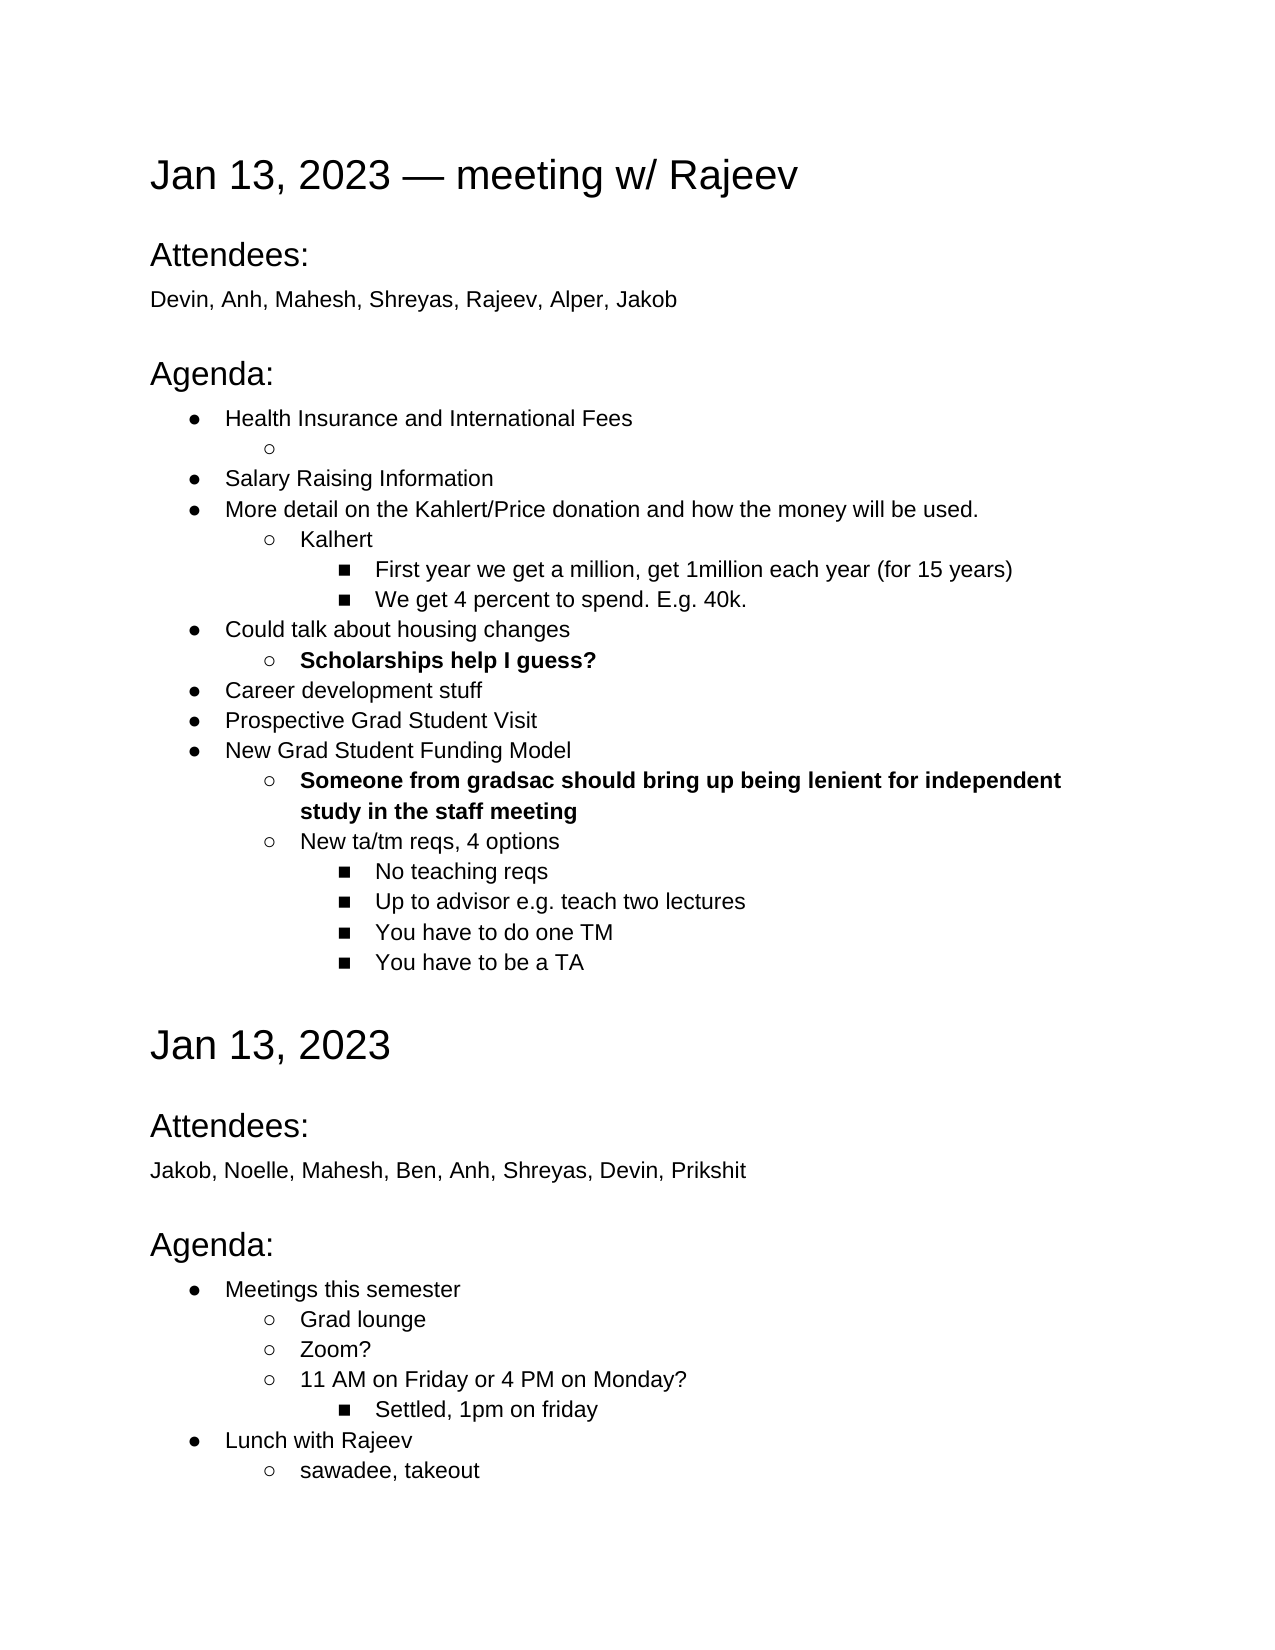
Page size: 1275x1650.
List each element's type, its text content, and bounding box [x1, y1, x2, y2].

list Career development stuff [187, 677, 1125, 703]
list Could talk about housing changes [187, 616, 1125, 643]
list 11 AM on Friday or 4 PM on Monday? [262, 1366, 1125, 1393]
list Up to advisor e.g. teach two lectures [337, 888, 1125, 915]
subtitle Attendees: [150, 235, 1125, 274]
list We get 4 percent to spend. E.g. 40k. [337, 586, 1125, 613]
subtitle Attendees: [150, 1106, 1125, 1144]
list New Grad Student Funding Model [187, 737, 1125, 764]
subtitle Jan 13, 2023 — meeting w/ Rajeev [150, 150, 1125, 198]
subtitle Agenda: [150, 1225, 1125, 1263]
list You have to be a TA [337, 949, 1125, 975]
list Salary Raising Information [187, 465, 1125, 492]
list Kalhert [262, 526, 1125, 552]
list Meetings this semester [187, 1276, 1125, 1302]
subtitle Jan 13, 2023 [150, 1021, 1125, 1068]
list Prospective Grad Student Visit [187, 707, 1125, 733]
list sawadee, takeout [262, 1457, 1125, 1483]
list New ta/tm reqs, 4 options [262, 828, 1125, 854]
list Someone from gradsac should bring up being lenient for independent study in the staff meeting [262, 767, 1125, 824]
list Scholarships help I guess? [262, 647, 1125, 673]
subtitle Agenda: [150, 354, 1125, 392]
text Devin, Anh, Mahesh, Shreyas, Rajeev, Alper, Jakob [150, 286, 1125, 313]
list Zoom? [262, 1336, 1125, 1362]
list You have to do one TM [337, 918, 1125, 945]
list First year we get a million, get 1million each year (for 15 years) [337, 556, 1125, 582]
list No teaching reqs [337, 858, 1125, 884]
list Health Insurance and International Fees [187, 405, 1125, 431]
text Jakob, Noelle, Mahesh, Ben, Anh, Shreyas, Devin, Prikshit [150, 1157, 1125, 1183]
list Settled, 1pm on friday [337, 1396, 1125, 1423]
list More detail on the Kahlert/Price donation and how the money will be used. [187, 496, 1125, 522]
list Grad lounge [262, 1306, 1125, 1332]
list Lunch with Rajeev [187, 1427, 1125, 1453]
